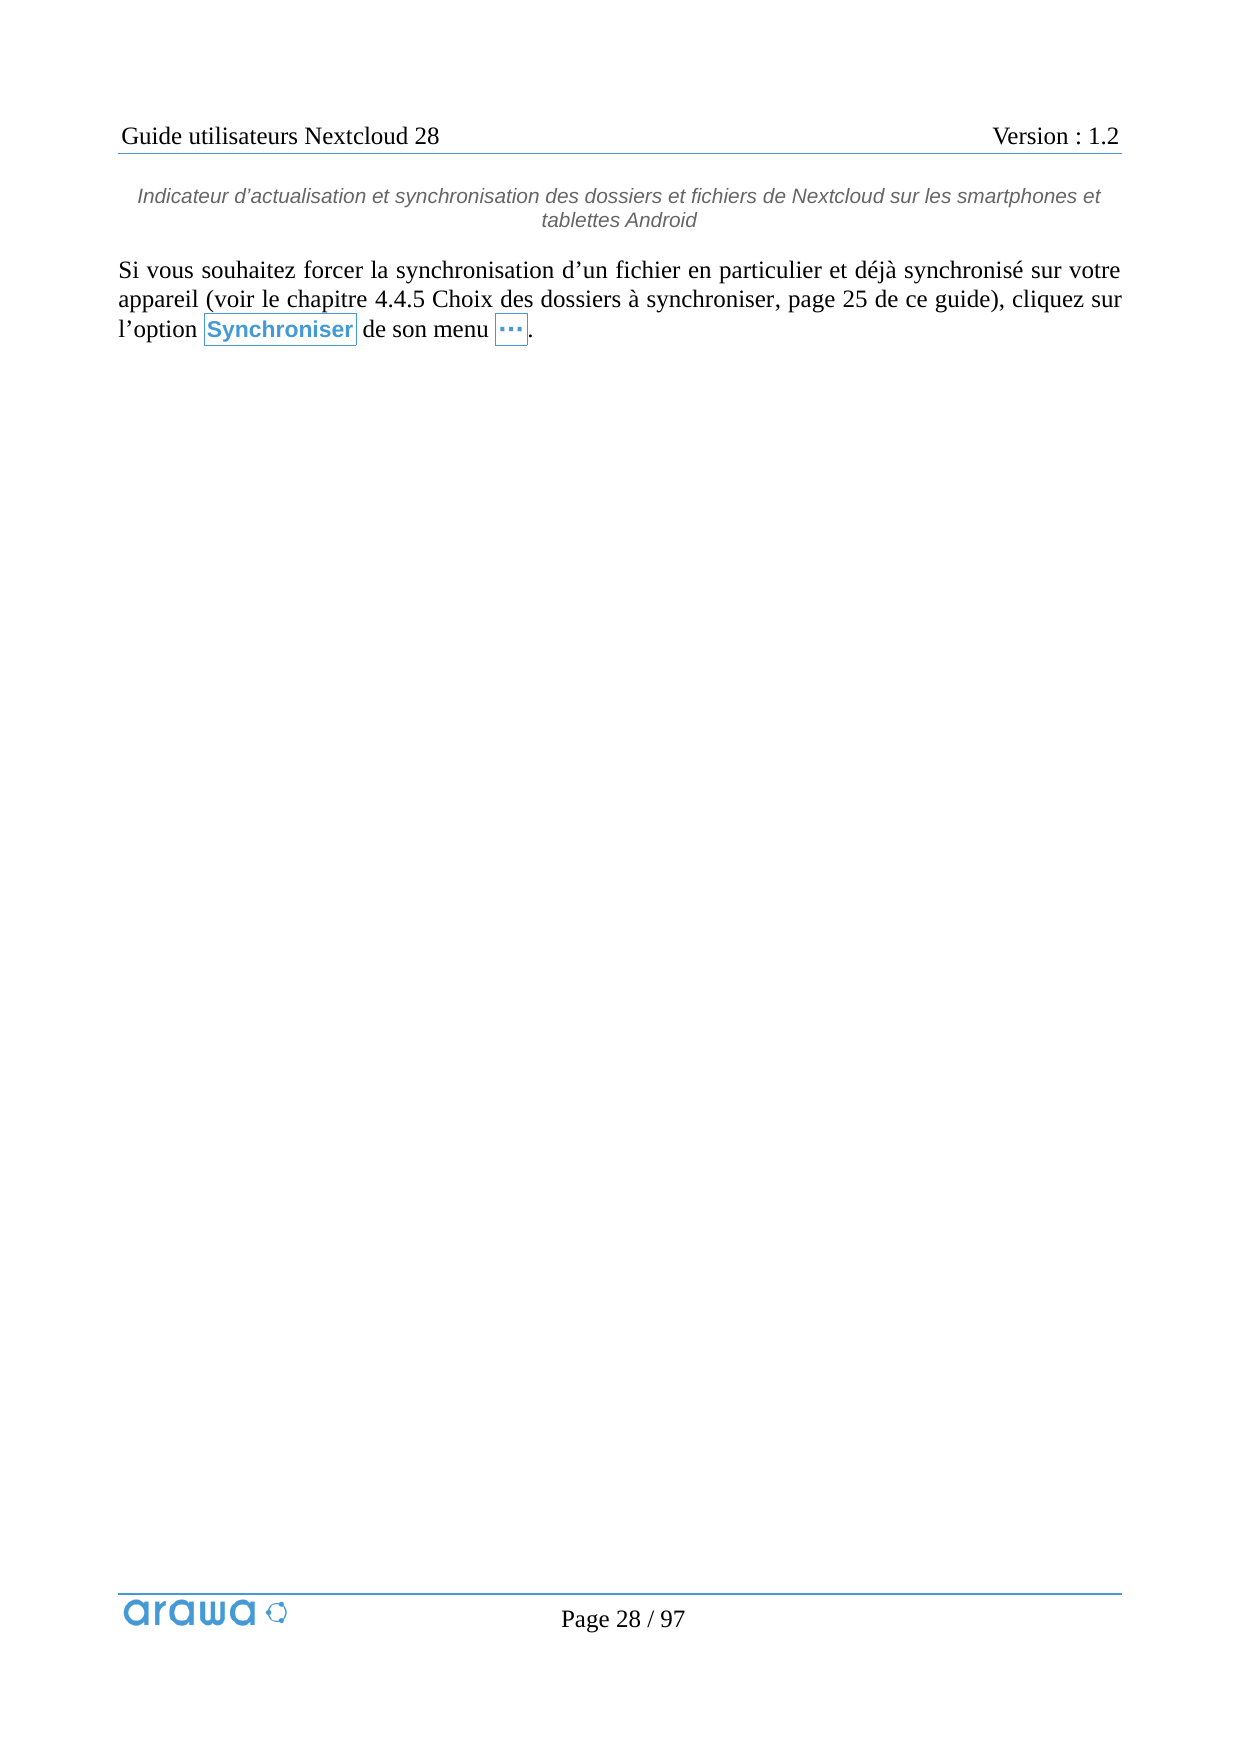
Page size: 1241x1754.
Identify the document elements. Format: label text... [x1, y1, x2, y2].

text Indicateur d’actualisation et synchronisation des dossiers et fichiers de Nextcloud sur les smartphones et tablettes Android [118, 184, 1122, 232]
picture [121, 1597, 290, 1628]
text Si vous souhaitez forcer la synchronisation d’un fichier en particulier et déjà synchronisé sur votre appareil (voir le chapitre 4.4.5 Choix des dossiers à synchroniser, page 25 de ce guide), cliquez sur l’option Synchroniser de son menu ⋅⋅⋅. [118, 255, 1122, 345]
